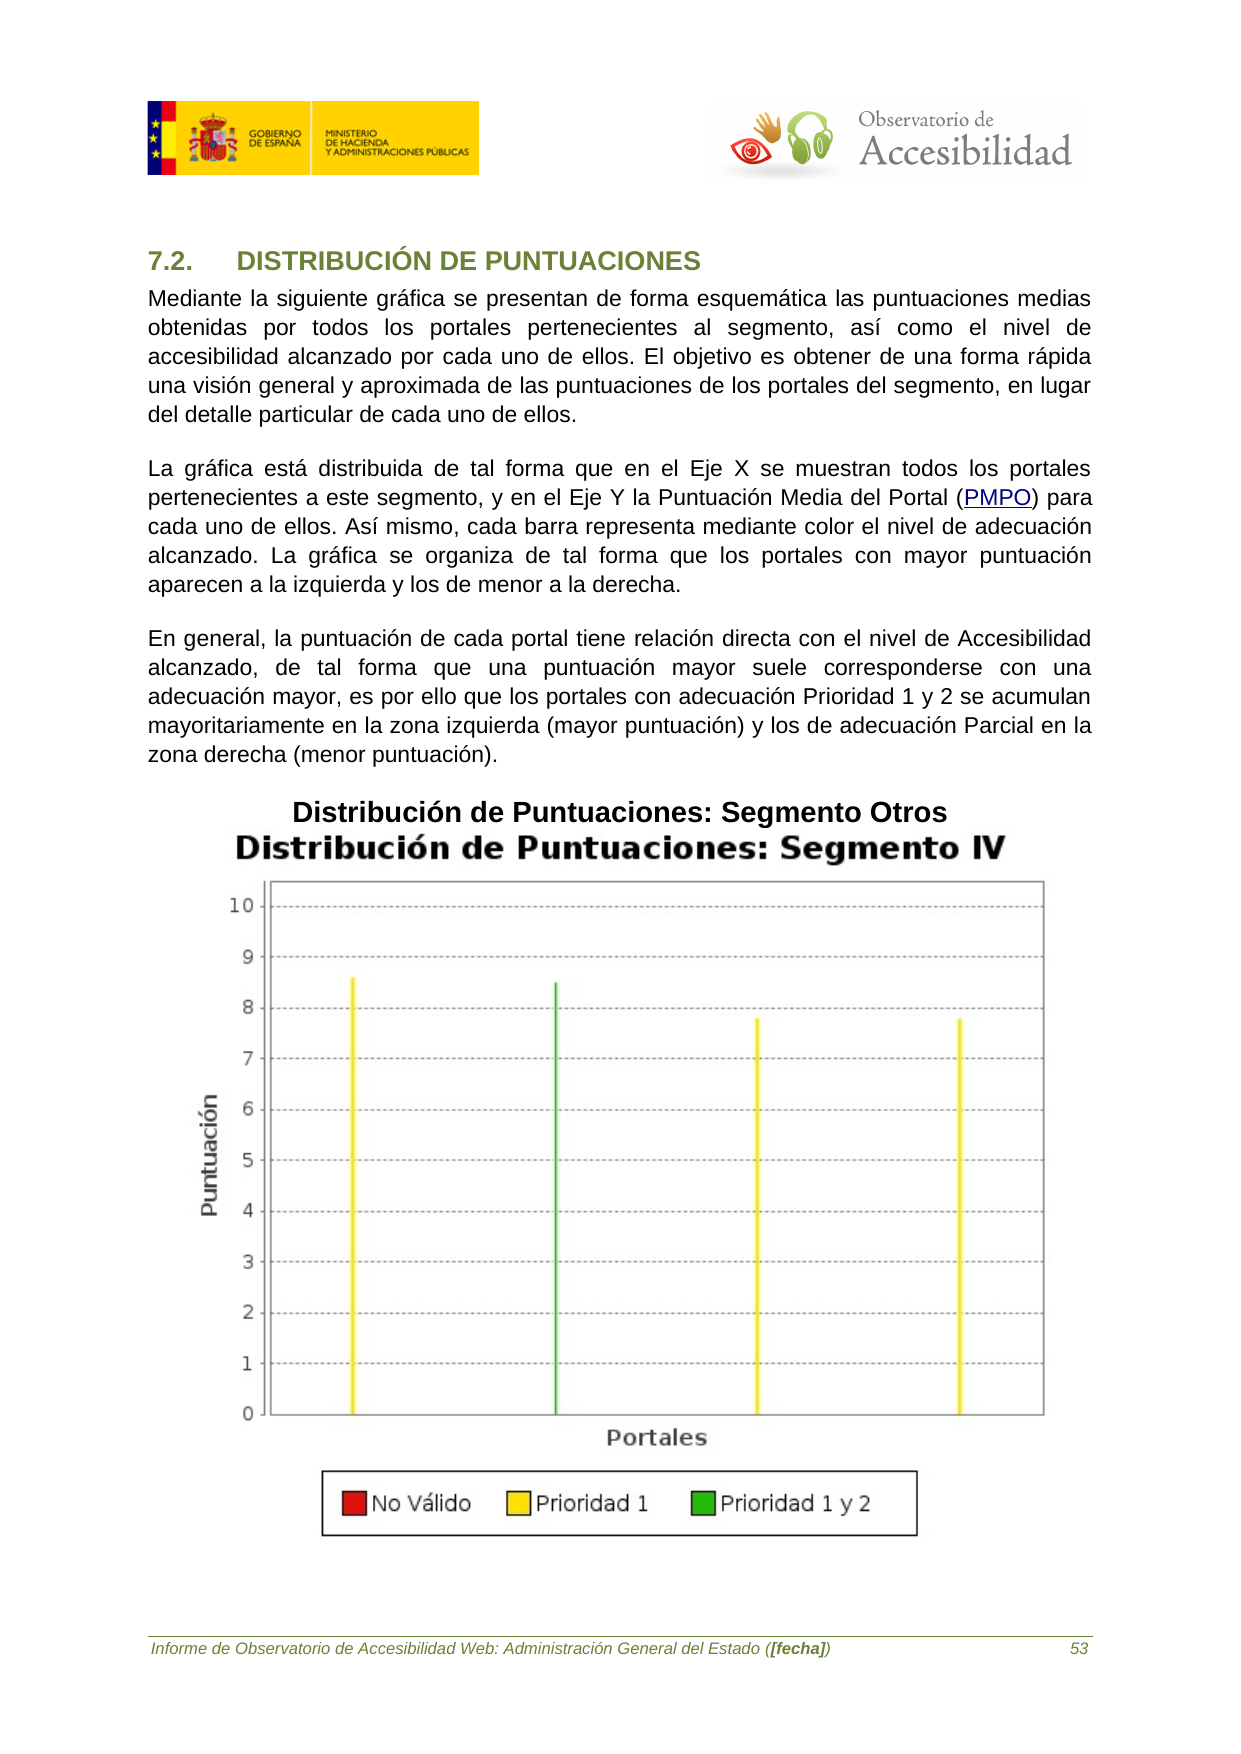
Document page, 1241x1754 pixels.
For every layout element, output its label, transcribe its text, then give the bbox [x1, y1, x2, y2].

text Distribución de Puntuaciones: Segmento Otros [148, 795, 1092, 828]
text Mediante la siguiente gráfica se presentan de forma esquemática las puntuaciones medias obtenidas por todos los portales pertenecientes al segmento, así como el nivel de accesibilidad alcanzado por cada uno de ellos. El objetivo es obtener de una forma rápida una visión general y aproximada de las puntuaciones de los portales del segmento, en lugar del detalle particular de cada uno de ellos. [148, 285, 1092, 427]
text La gráfica está distribuida de tal forma que en el Eje X se muestran todos los portales pertenecientes a este segmento, y en el Eje Y la Puntuación Media del Portal (PMPO) para cada uno de ellos. Así mismo, cada barra representa mediante color el nivel de adecuación alcanzado. La gráfica se organiza de tal forma que los portales con mayor puntuación aparecen a la izquierda y los de menor a la derecha. [148, 455, 1092, 597]
subtitle Distribución de puntuaciones [148, 245, 1092, 276]
picture [147, 101, 479, 175]
picture [710, 102, 1086, 185]
text En general, la puntuación de cada portal tiene relación directa con el nivel de Accesibilidad alcanzado, de tal forma que una puntuación mayor suele corresponderse con una adecuación mayor, es por ello que los portales con adecuación Prioridad 1 y 2 se acumulan mayoritariamente en la zona izquierda (mayor puntuación) y los de adecuación Parcial en la zona derecha (menor puntuación). [148, 625, 1092, 767]
picture [178, 828, 1062, 1538]
